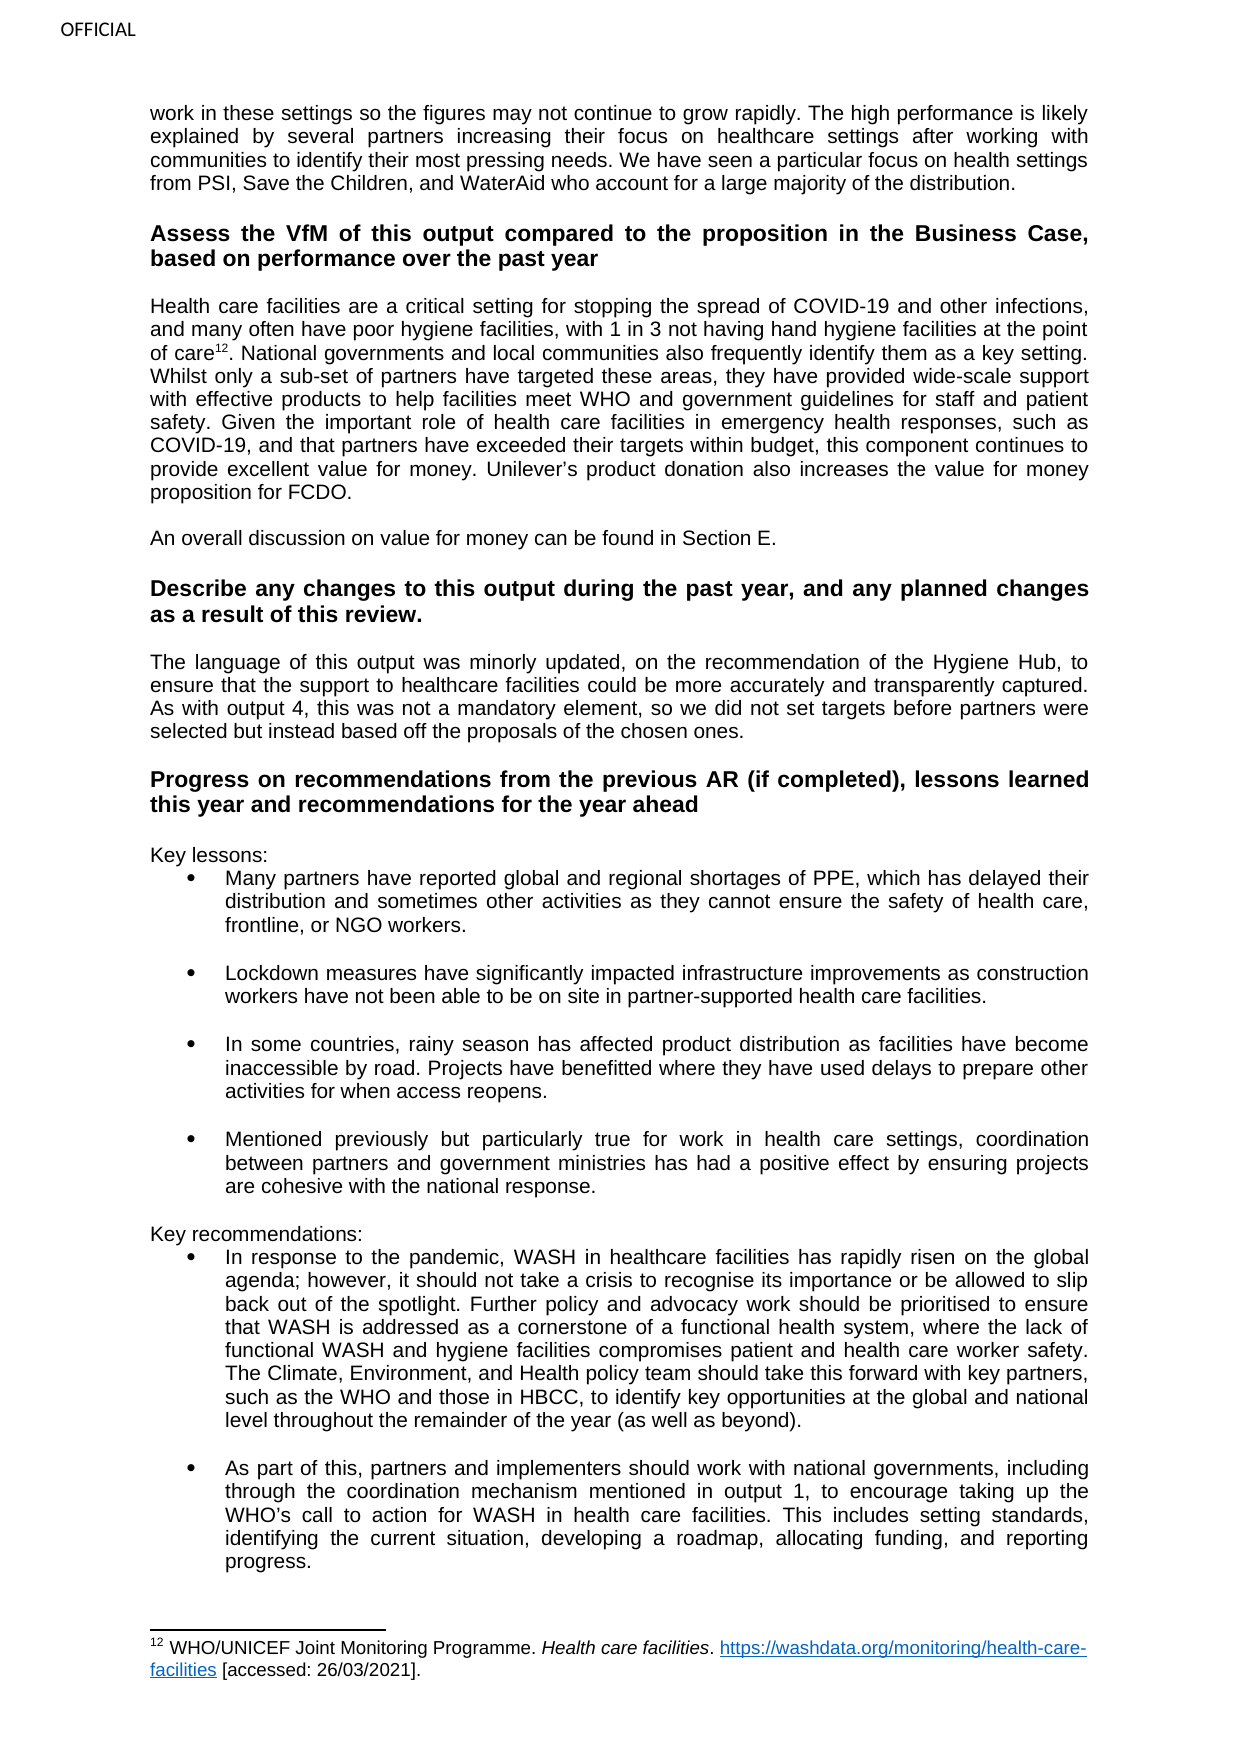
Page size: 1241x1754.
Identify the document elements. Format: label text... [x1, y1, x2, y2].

text An overall discussion on value for money can be found in Section E. [150, 527, 1090, 550]
text Health care facilities are a critical setting for stopping the spread of COVID-19 and other infections, and many often have poor hygiene facilities, with 1 in 3 not having hand hygiene facilities at the point of care. National governments and local communities also frequently identify them as a key setting. Whilst only a sub-set of partners have targeted these areas, they have provided wide-scale support with effective products to help facilities meet WHO and government guidelines for staff and patient safety. Given the important role of health care facilities in emergency health responses, such as COVID-19, and that partners have exceeded their targets within budget, this component continues to provide excellent value for money. Unilever’s product donation also increases the value for money proposition for FCDO. [150, 295, 1090, 504]
text Key lessons: [150, 843, 1090, 867]
list Lockdown measures have significantly impacted infrastructure improvements as construction workers have not been able to be on site in partner-supported health care facilities. [187, 961, 1090, 1008]
list Mentioned previously but particularly true for work in health care settings, coordination between partners and government ministries has had a positive effect by ensuring projects are cohesive with the national response. [187, 1128, 1090, 1197]
text Assess the VfM of this output compared to the proposition in the Business Case, based on performance over the past year [150, 220, 1090, 271]
list Many partners have reported global and regional shortages of PPE, which has delayed their distribution and sometimes other activities as they cannot ensure the safety of health care, frontline, or NGO workers. [187, 867, 1090, 936]
text Progress on recommendations from the previous AR (if completed), lessons learned this year and recommendations for the year ahead [150, 766, 1090, 818]
list As part of this, partners and implementers should work with national governments, including through the coordination mechanism mentioned in output 1, to encourage taking up the WHO’s call to action for WASH in health care facilities. This includes setting standards, identifying the current situation, developing a roadmap, allocating funding, and reporting progress. [187, 1457, 1090, 1573]
list In some countries, rainy season has affected product distribution as facilities have become inaccessible by road. Projects have benefitted where they have used delays to prepare other activities for when access reopens. [187, 1033, 1090, 1103]
text WHO/UNICEF Joint Monitoring Programme. Health care facilities. https://washdata.org/monitoring/health-care-facilities [accessed: 26/03/2021]. [150, 1636, 1090, 1680]
text work in these settings so the figures may not continue to grow rapidly. The high performance is likely explained by several partners increasing their focus on healthcare settings after working with communities to identify their most pressing needs. We have seen a particular focus on health settings from PSI, Save the Children, and WaterAid who account for a large majority of the distribution. [150, 102, 1090, 194]
list In response to the pandemic, WASH in healthcare facilities has rapidly risen on the global agenda; however, it should not take a crisis to recognise its importance or be allowed to slip back out of the spotlight. Further policy and advocacy work should be prioritised to ensure that WASH is addressed as a cornerstone of a functional health system, where the lack of functional WASH and hygiene facilities compromises patient and health care worker safety. The Climate, Environment, and Health policy team should take this forward with key partners, such as the WHO and those in HBCC, to identify key opportunities at the global and national level throughout the remainder of the year (as well as beyond). [187, 1246, 1090, 1432]
text Describe any changes to this output during the past year, and any planned changes as a result of this review. [150, 576, 1090, 627]
text The language of this output was minorly updated, on the recommendation of the Hygiene Hub, to ensure that the support to healthcare facilities could be more accurately and transparently captured. As with output 4, this was not a mandatory element, so we did not set targets before partners were selected but instead based off the proposals of the chosen ones. [150, 650, 1090, 743]
text Key recommendations: [150, 1222, 1090, 1246]
